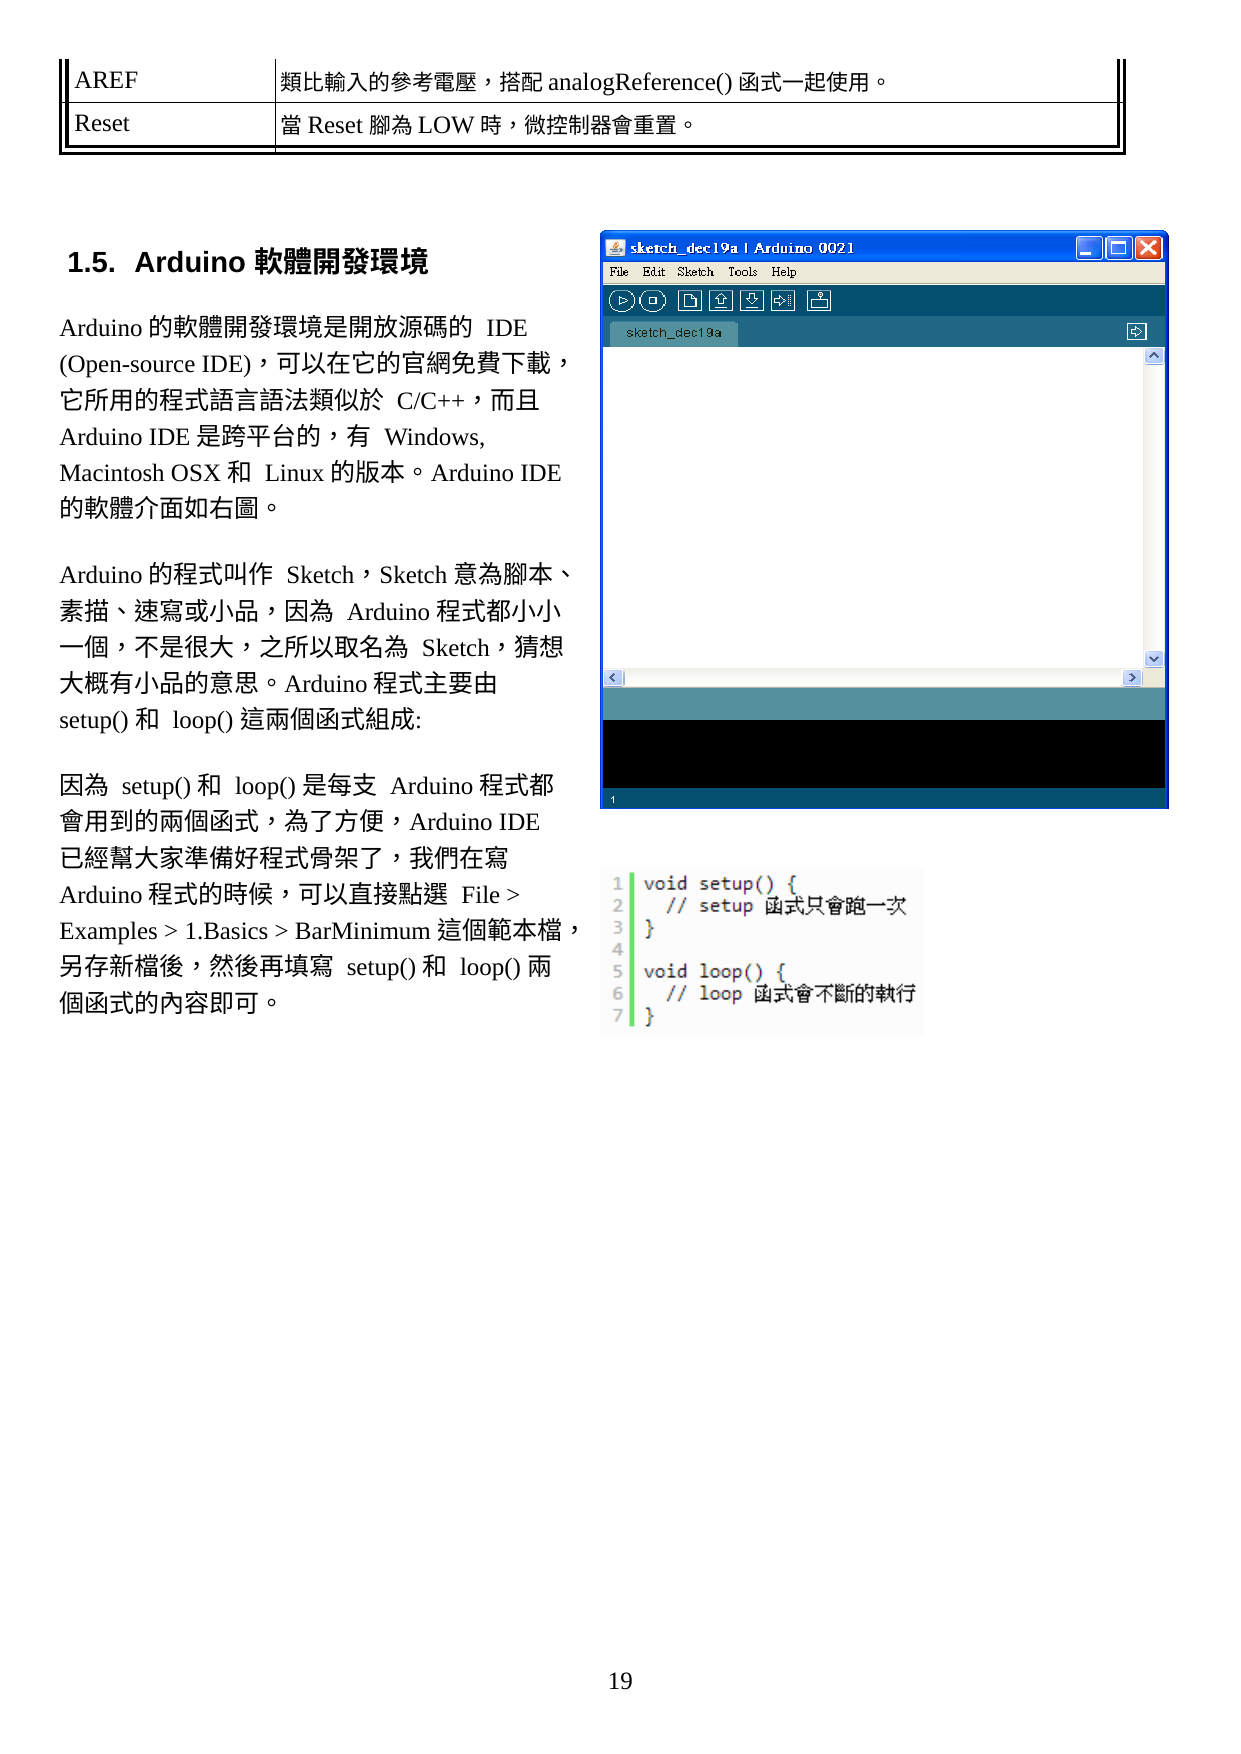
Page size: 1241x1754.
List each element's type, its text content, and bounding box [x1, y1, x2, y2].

subtitle Arduino 軟體開發環境 [59, 238, 600, 280]
table_cell 當 Reset 腳為 LOW 時，微控制器會重置。 [276, 103, 1123, 152]
table_cell 類比輸入的參考電壓，搭配 analogReference() 函式一起使用。 [276, 59, 1117, 102]
picture [600, 868, 924, 1036]
text Arduino 的軟體開發環境是開放源碼的 IDE (Open-source IDE)，可以在它的官網免費下載，它所用的程式語言語法類似於 C/C++，而且 Arduino IDE 是跨平台的，有 Windows, Macintosh OSX 和 Linux 的版本。Arduino IDE 的軟體介面如右圖。 [59, 308, 600, 525]
subtitle [1171, 238, 1181, 280]
text Arduino 的程式叫作 Sketch，Sketch 意為腳本、素描、速寫或小品，因為 Arduino 程式都小小一個，不是很大，之所以取名為 Sketch，猜想大概有小品的意思。Arduino 程式主要由 setup() 和 loop() 這兩個函式組成: [59, 555, 600, 736]
table_cell Reset [62, 103, 275, 152]
picture [600, 230, 1171, 809]
text 因為 setup() 和 loop() 是每支 Arduino 程式都會用到的兩個函式，為了方便，Arduino IDE 已經幫大家準備好程式骨架了，我們在寫 Arduino 程式的時候，可以直接點選 File > Examples > 1.Basics > BarMinimum 這個範本檔，另存新檔後，然後再填寫 setup() 和 loop() 兩個函式的內容即可。 [59, 766, 1181, 1019]
table_cell AREF [69, 59, 275, 102]
